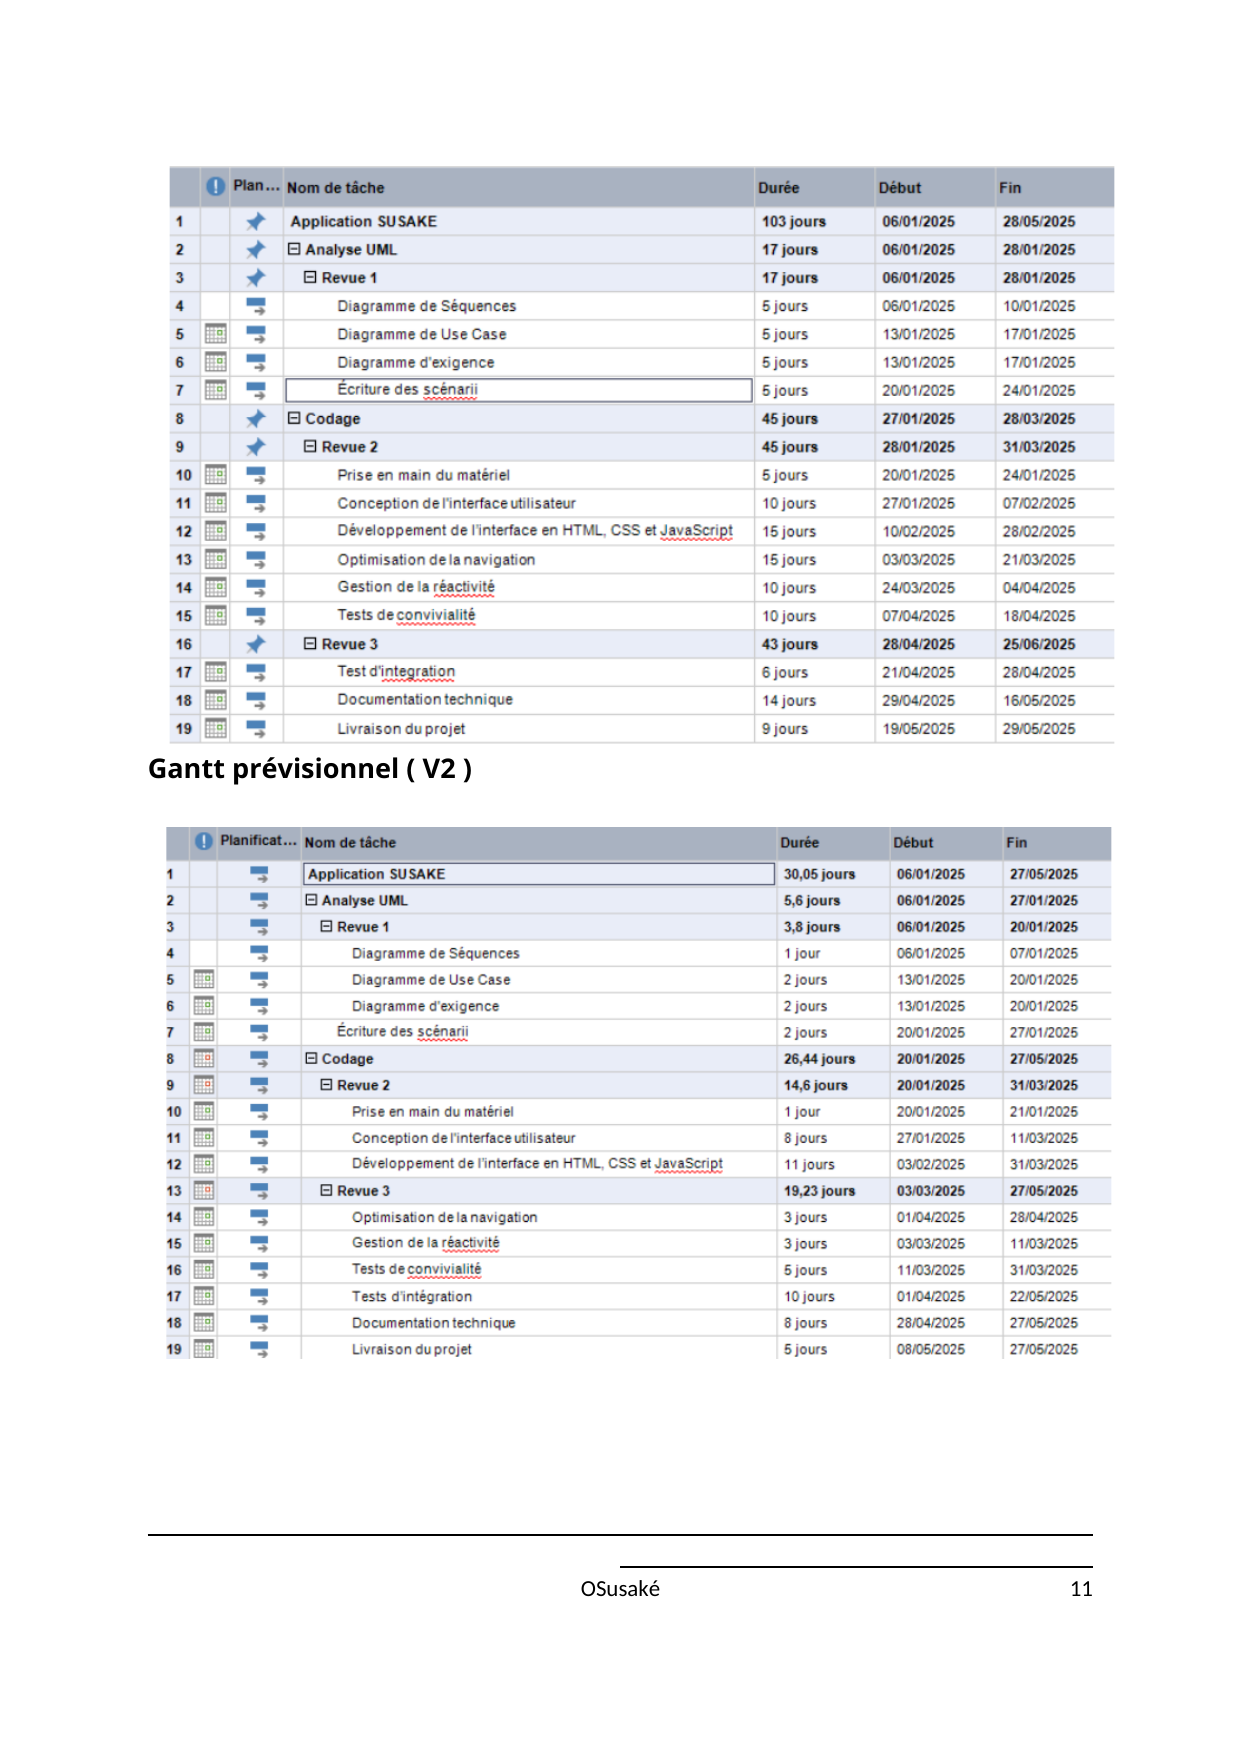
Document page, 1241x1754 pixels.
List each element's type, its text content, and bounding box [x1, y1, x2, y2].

picture [166, 827, 1112, 1359]
picture [169, 166, 1115, 744]
subtitle Gantt prévisionnel ( V2 ) [148, 148, 1093, 786]
